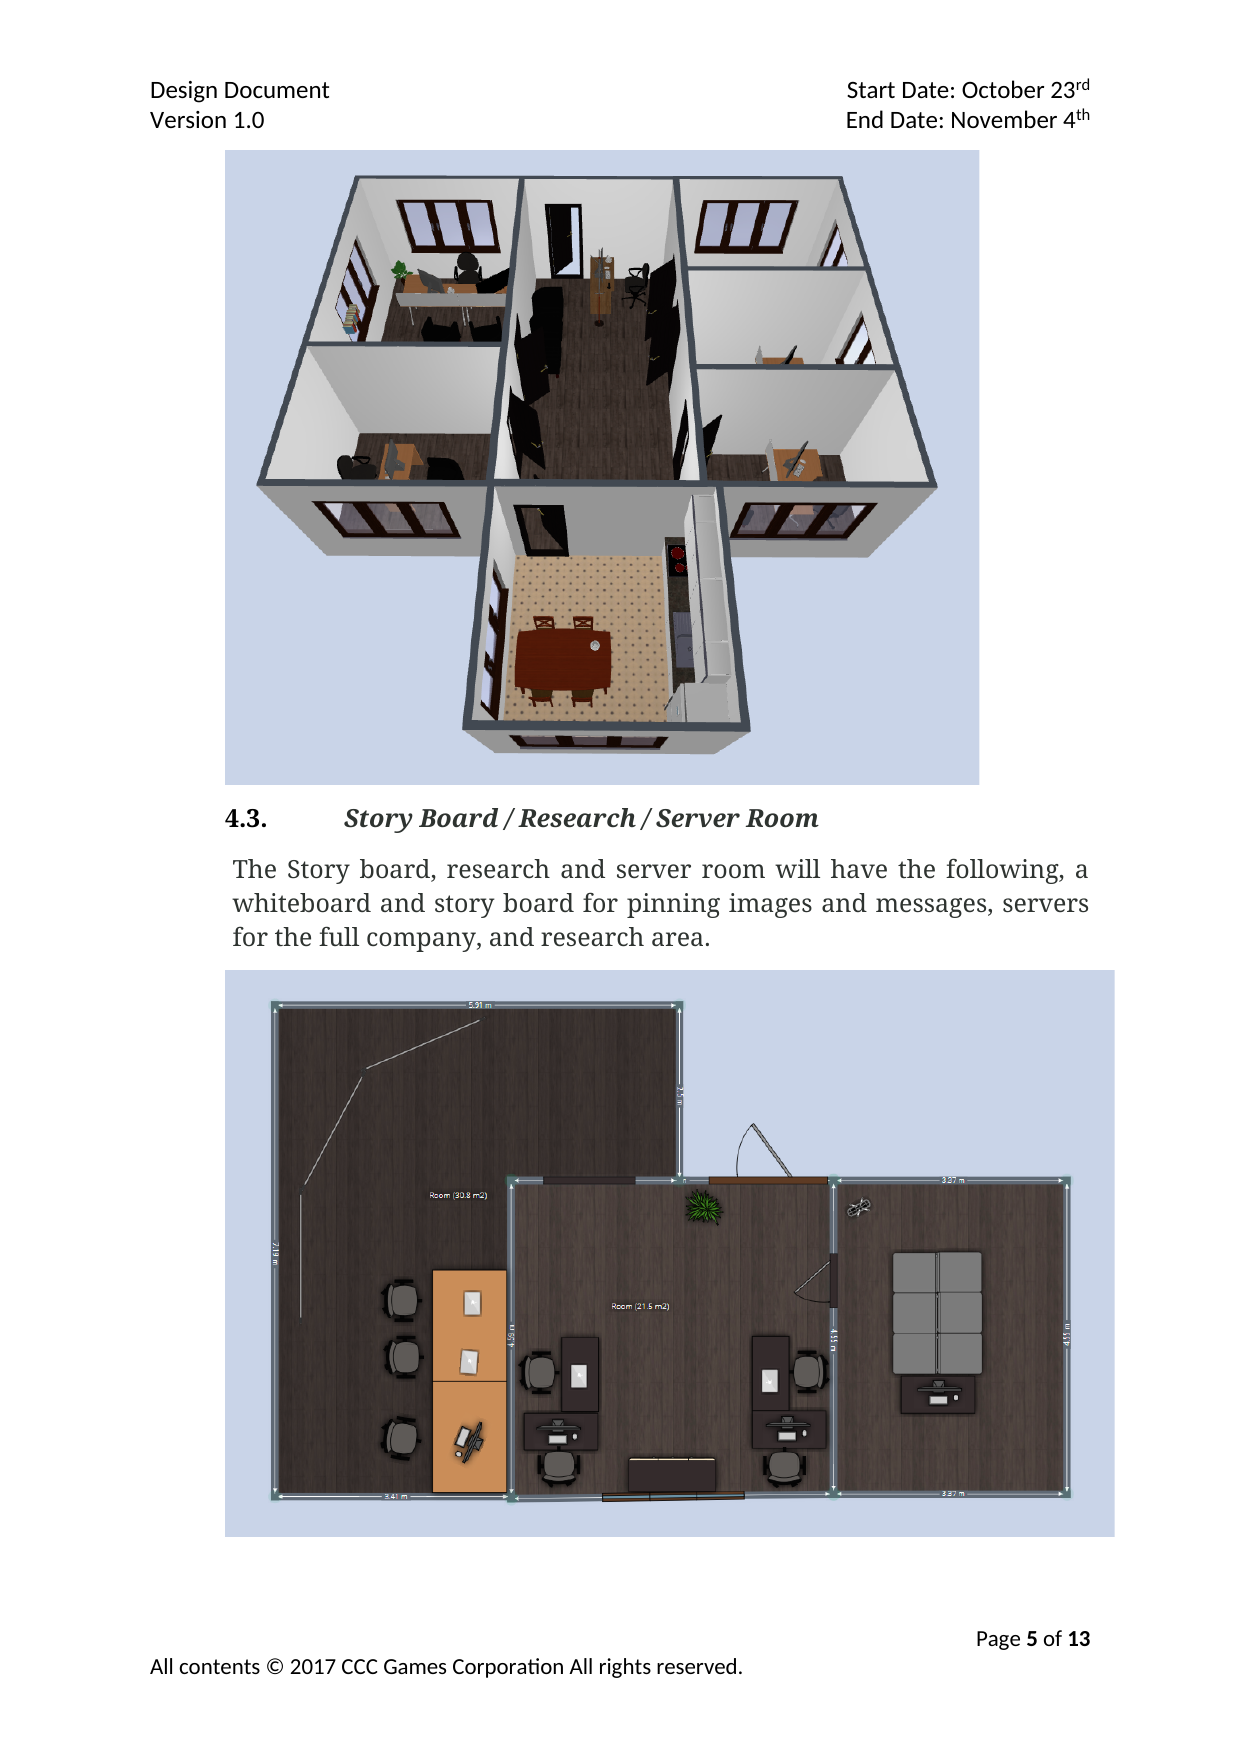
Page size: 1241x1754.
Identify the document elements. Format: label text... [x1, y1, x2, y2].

list The Story board, research and server room will have the following, a whiteboard and story board for pinning images and messages, servers for the full company, and research area. [232, 852, 1090, 954]
list Story Board / Research / Server Room [225, 801, 1090, 835]
